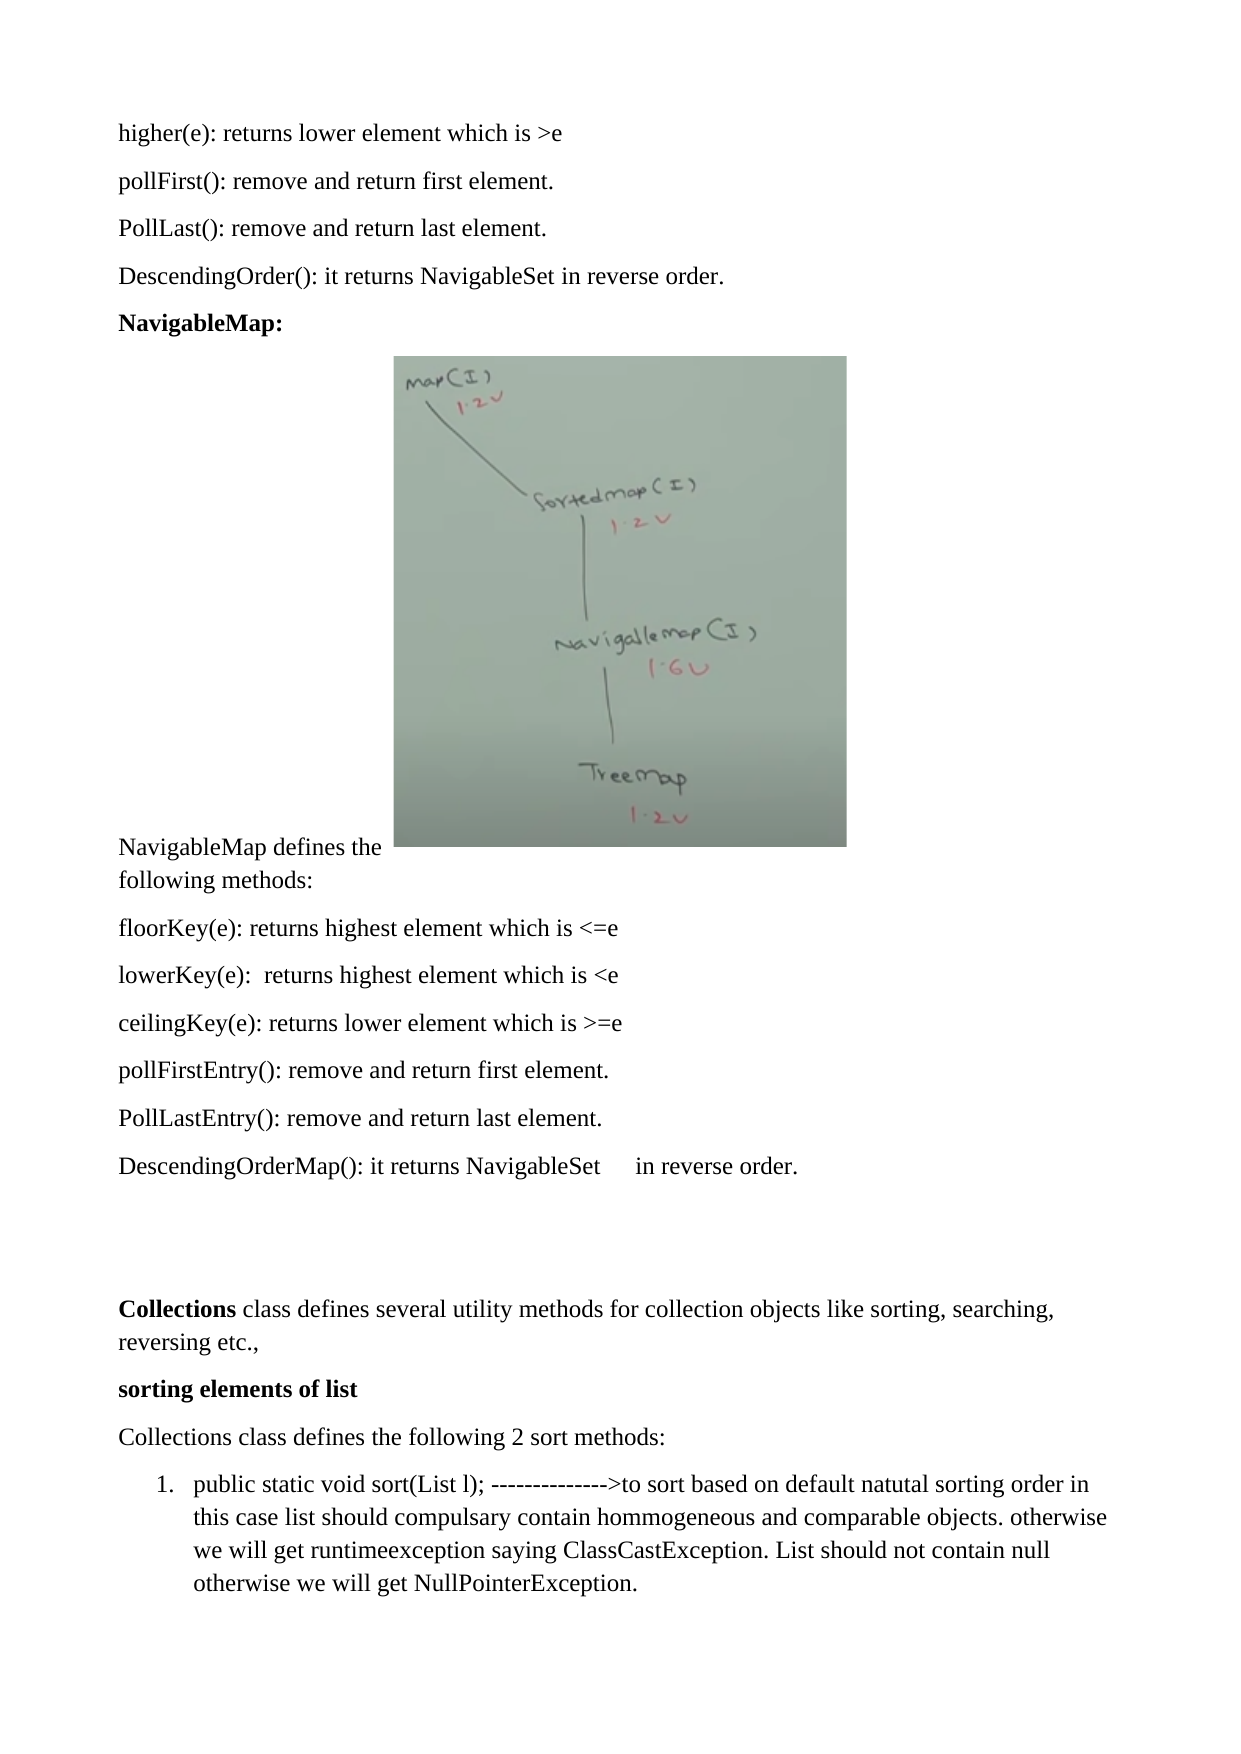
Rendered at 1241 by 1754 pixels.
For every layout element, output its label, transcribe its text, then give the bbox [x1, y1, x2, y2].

text PollLast(): remove and return last element. [118, 213, 1122, 242]
text NavigableMap defines the following methods: [118, 832, 1122, 894]
text DescendingOrder(): it returns NavigableSet in reverse order. [118, 261, 1122, 290]
text sorting elements of list [118, 1374, 1122, 1403]
text lowerKey(e): returns highest element which is <e [118, 960, 1122, 989]
picture [393, 356, 847, 847]
text PollLastEntry(): remove and return last element. [118, 1103, 1122, 1132]
text ceilingKey(e): returns lower element which is >=e [118, 1008, 1122, 1037]
text Collections class defines several utility methods for collection objects like sorting, searching, reversing etc., [118, 1294, 1122, 1355]
text floorKey(e): returns highest element which is <=e [118, 913, 1122, 942]
text higher(e): returns lower element which is >e [118, 118, 1122, 147]
text Collections class defines the following 2 sort methods: [118, 1422, 1122, 1451]
text pollFirst(): remove and return first element. [118, 166, 1122, 194]
text NavigableMap: [118, 308, 1122, 337]
list public static void sort(List l); -------------->to sort based on default natutal sorting order in this case list should compulsary contain hommogeneous and comparable objects. otherwise we will get runtimeexception saying ClassCastException. List should not contain null otherwise we will get NullPointerException. [156, 1469, 1122, 1597]
text pollFirstEntry(): remove and return first element. [118, 1056, 1122, 1084]
text DescendingOrderMap(): it returns NavigableSet in reverse order. [118, 1151, 1122, 1179]
